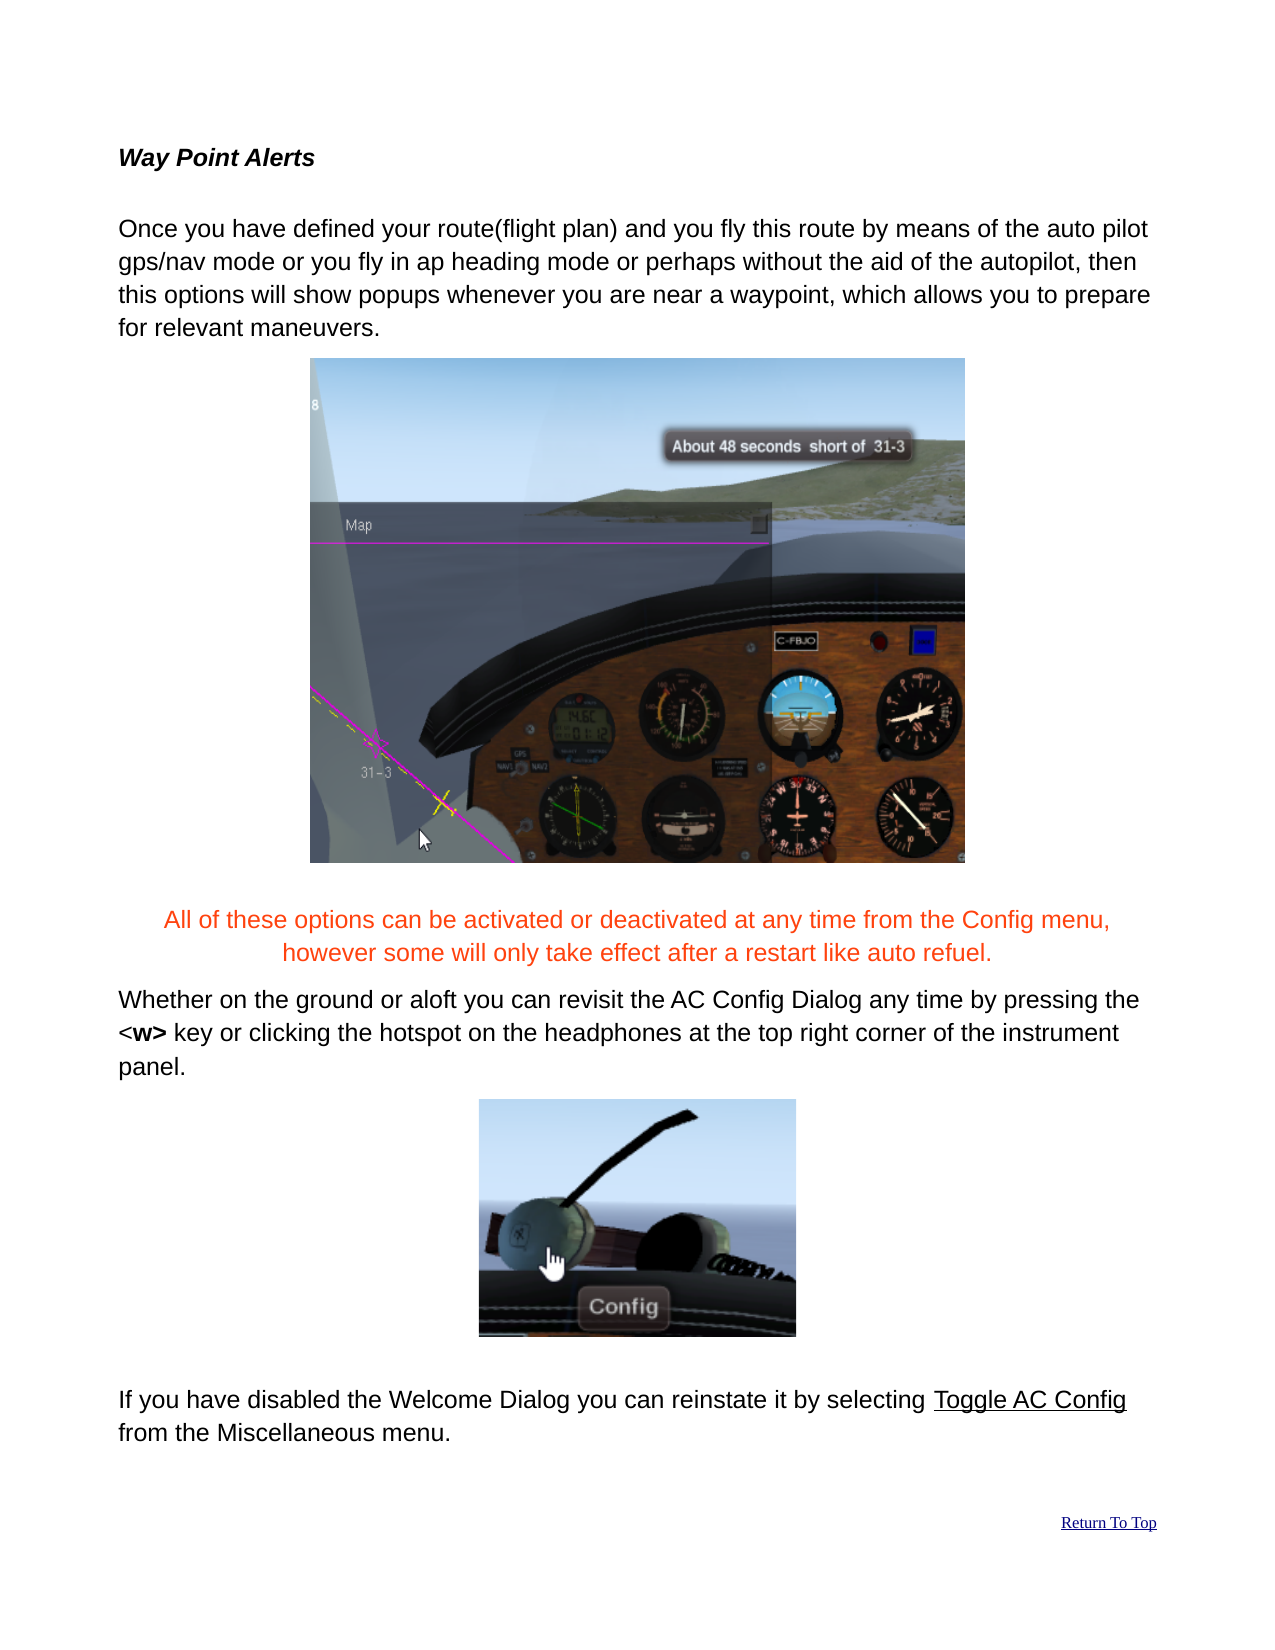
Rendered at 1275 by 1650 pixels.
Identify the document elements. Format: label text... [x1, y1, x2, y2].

text All of these options can be activated or deactivated at any time from the Config menu, however some will only take effect after a restart like auto refuel. [118, 905, 1157, 967]
text Once you have defined your route(flight plan) and you fly this route by means of the auto pilot gps/nav mode or you fly in ap heading mode or perhaps without the aid of the autopilot, then this options will show popups whenever you are near a waypoint, which allows you to prepare for relevant maneuvers. [118, 214, 1157, 341]
text Way Point Alerts [118, 143, 1157, 172]
picture [310, 358, 965, 863]
picture [478, 1099, 797, 1337]
text If you have disabled the Welcome Dialog you can reinstate it by selecting Toggle AC Config from the Miscellaneous menu. [118, 1385, 1157, 1446]
text Whether on the ground or aloft you can revisit the AC Config Dialog any time by pressing the <w> key or clicking the hotspot on the headphones at the top right corner of the instrument panel. [118, 985, 1157, 1080]
